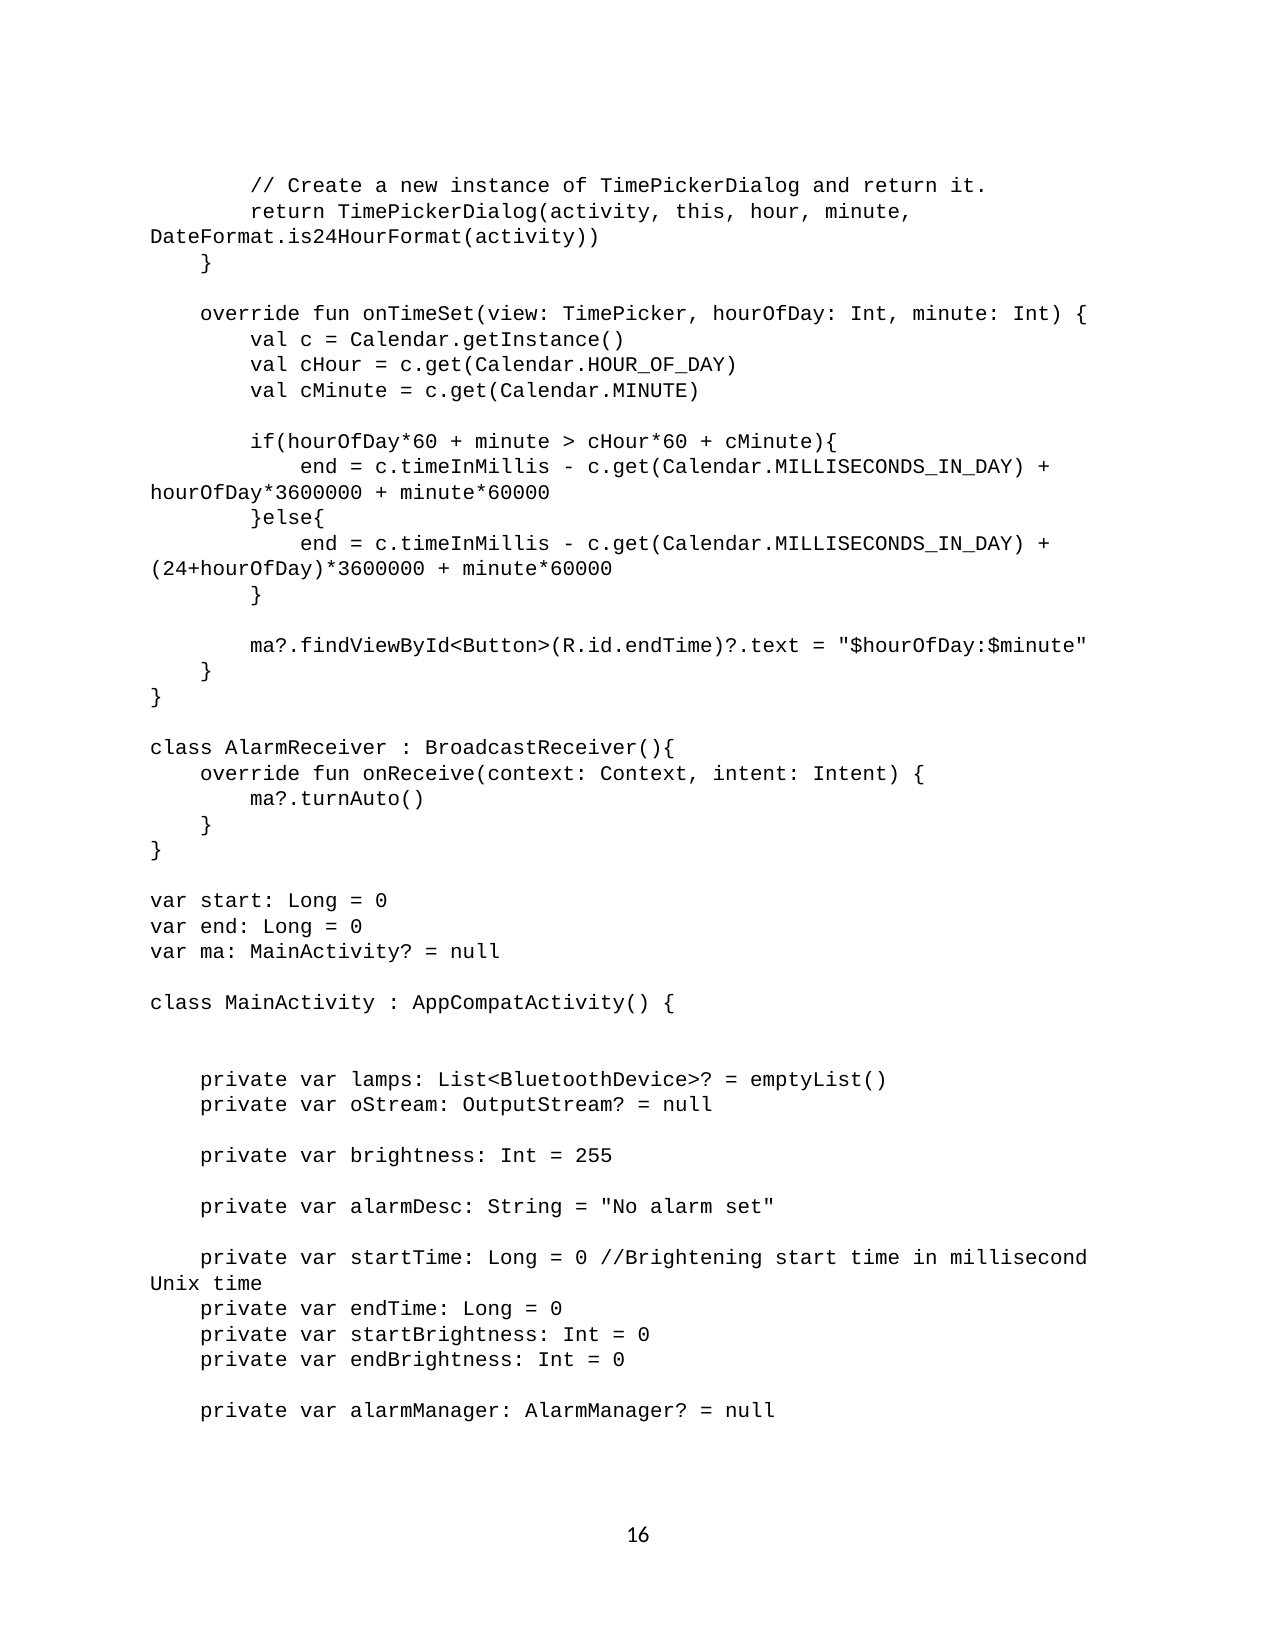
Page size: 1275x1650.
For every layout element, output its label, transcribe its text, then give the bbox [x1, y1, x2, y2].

text var ma: MainActivity? = null [150, 941, 1125, 965]
text private var endBrightness: Int = 0 [150, 1349, 1125, 1373]
text private var alarmDesc: String = "No alarm set" [150, 1196, 1125, 1220]
text var end: Long = 0 [150, 916, 1125, 939]
text val cHour = c.get(Calendar.HOUR_OF_DAY) [150, 354, 1125, 378]
text ma?.findViewById<Button>(R.id.endTime)?.text = "$hourOfDay:$minute" [150, 635, 1125, 658]
text if(hourOfDay*60 + minute > cHour*60 + cMinute){ [150, 431, 1125, 454]
text private var lamps: List<BluetoothDevice>? = emptyList() [150, 1069, 1125, 1092]
text } [150, 839, 1125, 863]
text val cMinute = c.get(Calendar.MINUTE) [150, 380, 1125, 403]
text private var startBrightness: Int = 0 [150, 1324, 1125, 1348]
text end = c.timeInMillis - c.get(Calendar.MILLISECONDS_IN_DAY) + hourOfDay*3600000 + minute*60000 [150, 456, 1125, 505]
text private var alarmManager: AlarmManager? = null [150, 1401, 1125, 1424]
text class AlarmReceiver : BroadcastReceiver(){ [150, 737, 1125, 761]
text class MainActivity : AppCompatActivity() { [150, 992, 1125, 1016]
text } [150, 686, 1125, 709]
text } [150, 813, 1125, 837]
text override fun onReceive(context: Context, intent: Intent) { [150, 762, 1125, 786]
text return TimePickerDialog(activity, this, hour, minute, DateFormat.is24HourFormat(activity)) [150, 201, 1125, 250]
text val c = Calendar.getInstance() [150, 329, 1125, 352]
text end = c.timeInMillis - c.get(Calendar.MILLISECONDS_IN_DAY) + (24+hourOfDay)*3600000 + minute*60000 [150, 533, 1125, 582]
text }else{ [150, 507, 1125, 531]
text private var oStream: OutputStream? = null [150, 1094, 1125, 1118]
text var start: Long = 0 [150, 890, 1125, 914]
text override fun onTimeSet(view: TimePicker, hourOfDay: Int, minute: Int) { [150, 303, 1125, 327]
text private var endTime: Long = 0 [150, 1298, 1125, 1322]
text } [150, 660, 1125, 684]
text } [150, 584, 1125, 607]
text private var startTime: Long = 0 //Brightening start time in millisecond Unix time [150, 1247, 1125, 1297]
text private var brightness: Int = 255 [150, 1145, 1125, 1169]
text // Create a new instance of TimePickerDialog and return it. [150, 176, 1125, 199]
text ma?.turnAuto() [150, 788, 1125, 812]
text } [150, 252, 1125, 276]
